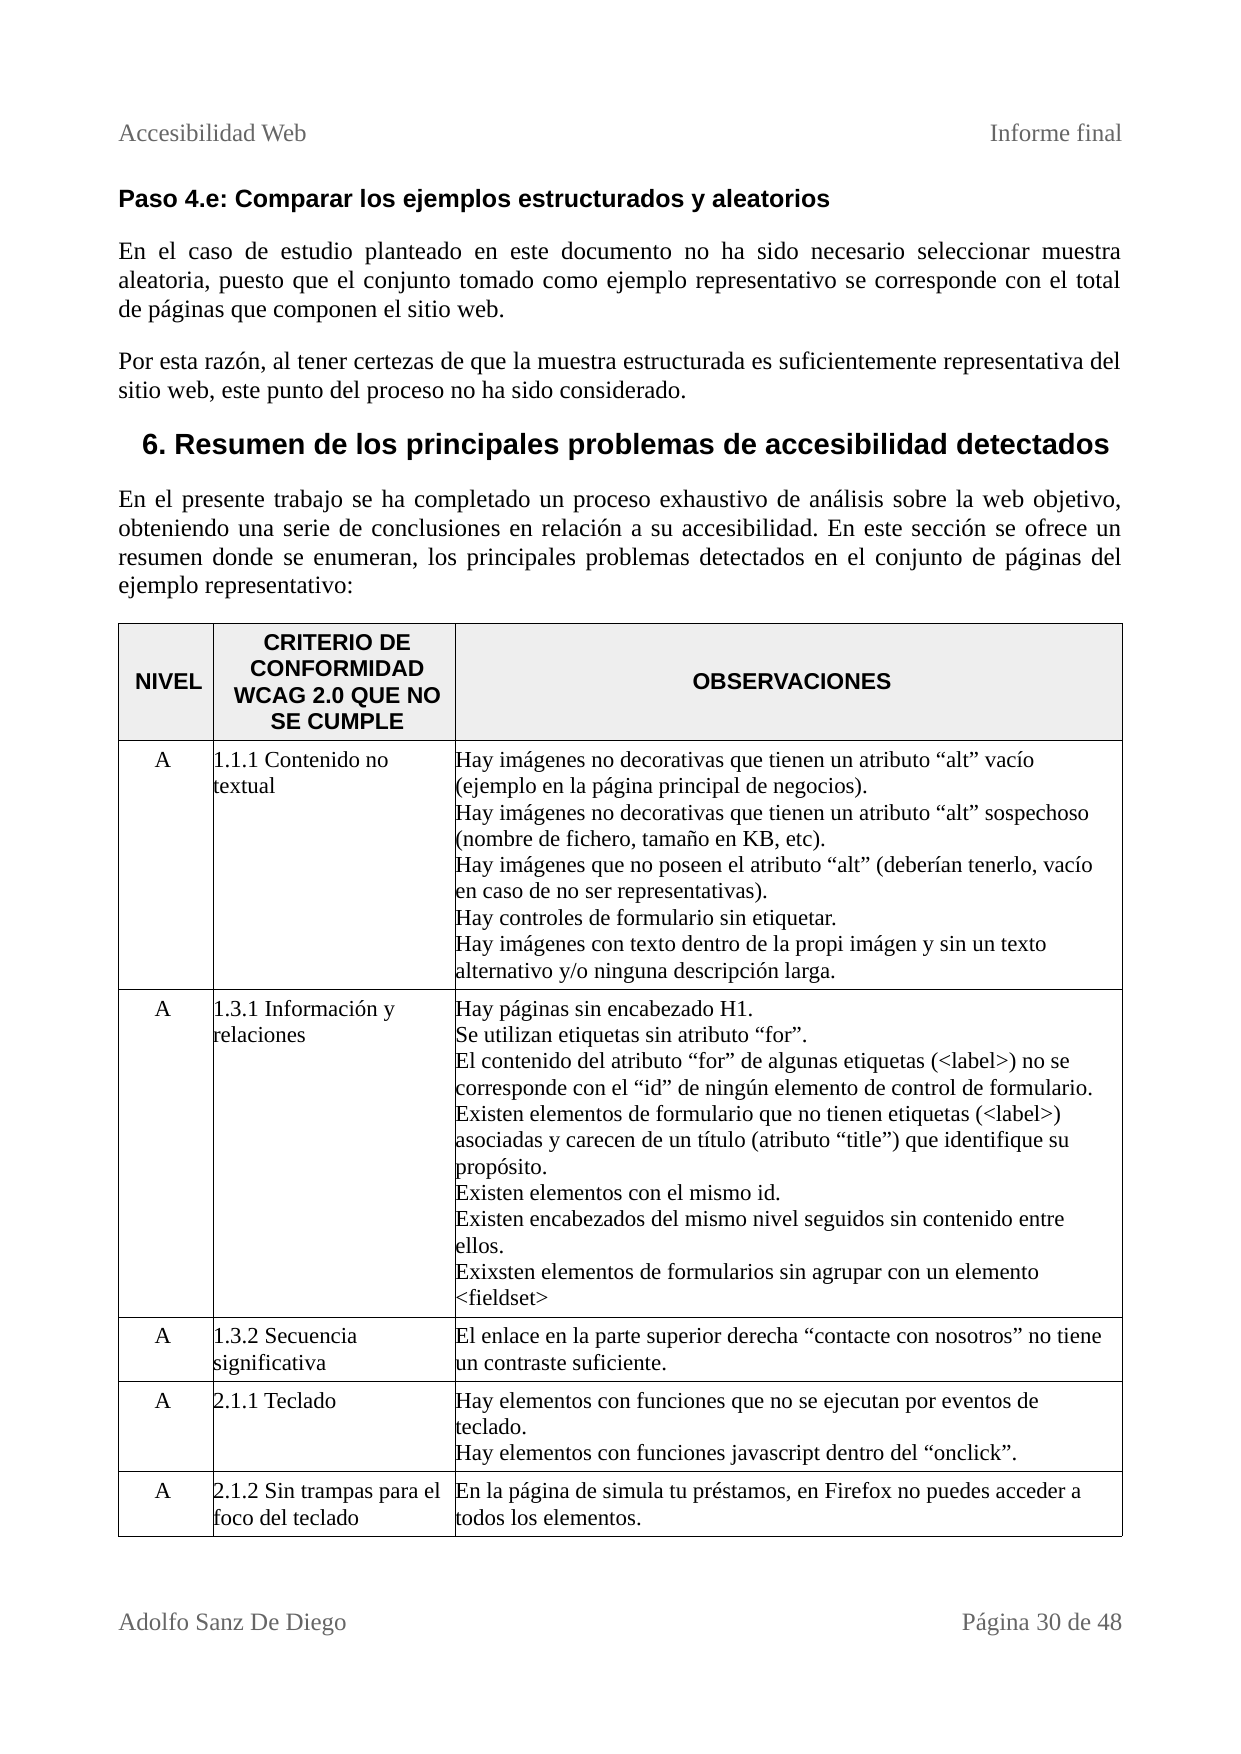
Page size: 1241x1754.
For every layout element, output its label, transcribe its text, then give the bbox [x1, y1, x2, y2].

subtitle Resumen de los principales problemas de accesibilidad detectados [142, 427, 1122, 461]
table_cell 1.3.1 Información y relaciones [214, 990, 455, 1317]
table_cell 2.1.1 Teclado [214, 1382, 455, 1471]
table_cell Hay páginas sin encabezado H1. Se utilizan etiquetas sin atributo “for”. El contenido del atributo “for” de algunas etiquetas (<label>) no se corresponde con el “id” de ningún elemento de control de formulario. Existen elementos de formulario que no tienen etiquetas (<label>) asociadas y carecen de un título (atributo “title”) que identifique su propósito. Existen elementos con el mismo id. Existen encabezados del mismo nivel seguidos sin contenido entre ellos. Exixsten elementos de formularios sin agrupar con un elemento <fieldset> [456, 990, 1122, 1317]
table_cell 2.1.2 Sin trampas para el foco del teclado [214, 1472, 455, 1536]
table_header CRITERIO DE CONFORMIDAD WCAG 2.0 QUE NO SE CUMPLE [214, 624, 455, 740]
table_cell 1.3.2 Secuencia significativa [214, 1318, 455, 1381]
table_header NIVEL [119, 624, 213, 740]
table_cell A [119, 990, 213, 1317]
table_cell A [119, 1318, 213, 1381]
table_cell 1.1.1 Contenido no textual [214, 741, 455, 989]
table_header OBSERVACIONES [456, 624, 1122, 740]
text En el caso de estudio planteado en este documento no ha sido necesario seleccionar muestra aleatoria, puesto que el conjunto tomado como ejemplo representativo se corresponde con el total de páginas que componen el sitio web. [118, 236, 1122, 322]
table_cell Hay imágenes no decorativas que tienen un atributo “alt” vacío (ejemplo en la página principal de negocios). Hay imágenes no decorativas que tienen un atributo “alt” sospechoso (nombre de fichero, tamaño en KB, etc). Hay imágenes que no poseen el atributo “alt” (deberían tenerlo, vacío en caso de no ser representativas). Hay controles de formulario sin etiquetar. Hay imágenes con texto dentro de la propi imágen y sin un texto alternativo y/o ninguna descripción larga. [456, 741, 1122, 989]
subtitle Paso 4.e: Comparar los ejemplos estructurados y aleatorios [118, 184, 1122, 212]
table_cell A [119, 1382, 213, 1471]
text En el presente trabajo se ha completado un proceso exhaustivo de análisis sobre la web objetivo, obteniendo una serie de conclusiones en relación a su accesibilidad. En este sección se ofrece un resumen donde se enumeran, los principales problemas detectados en el conjunto de páginas del ejemplo representativo: [118, 484, 1122, 599]
text Por esta razón, al tener certezas de que la muestra estructurada es suficientemente representativa del sitio web, este punto del proceso no ha sido considerado. [118, 346, 1122, 403]
table_cell A [119, 741, 213, 989]
table_cell Hay elementos con funciones que no se ejecutan por eventos de teclado. Hay elementos con funciones javascript dentro del “onclick”. [456, 1382, 1122, 1471]
table_cell El enlace en la parte superior derecha “contacte con nosotros” no tiene un contraste suficiente. [456, 1318, 1122, 1381]
table_cell En la página de simula tu préstamos, en Firefox no puedes acceder a todos los elementos. [456, 1472, 1122, 1536]
table_cell A [119, 1472, 213, 1536]
